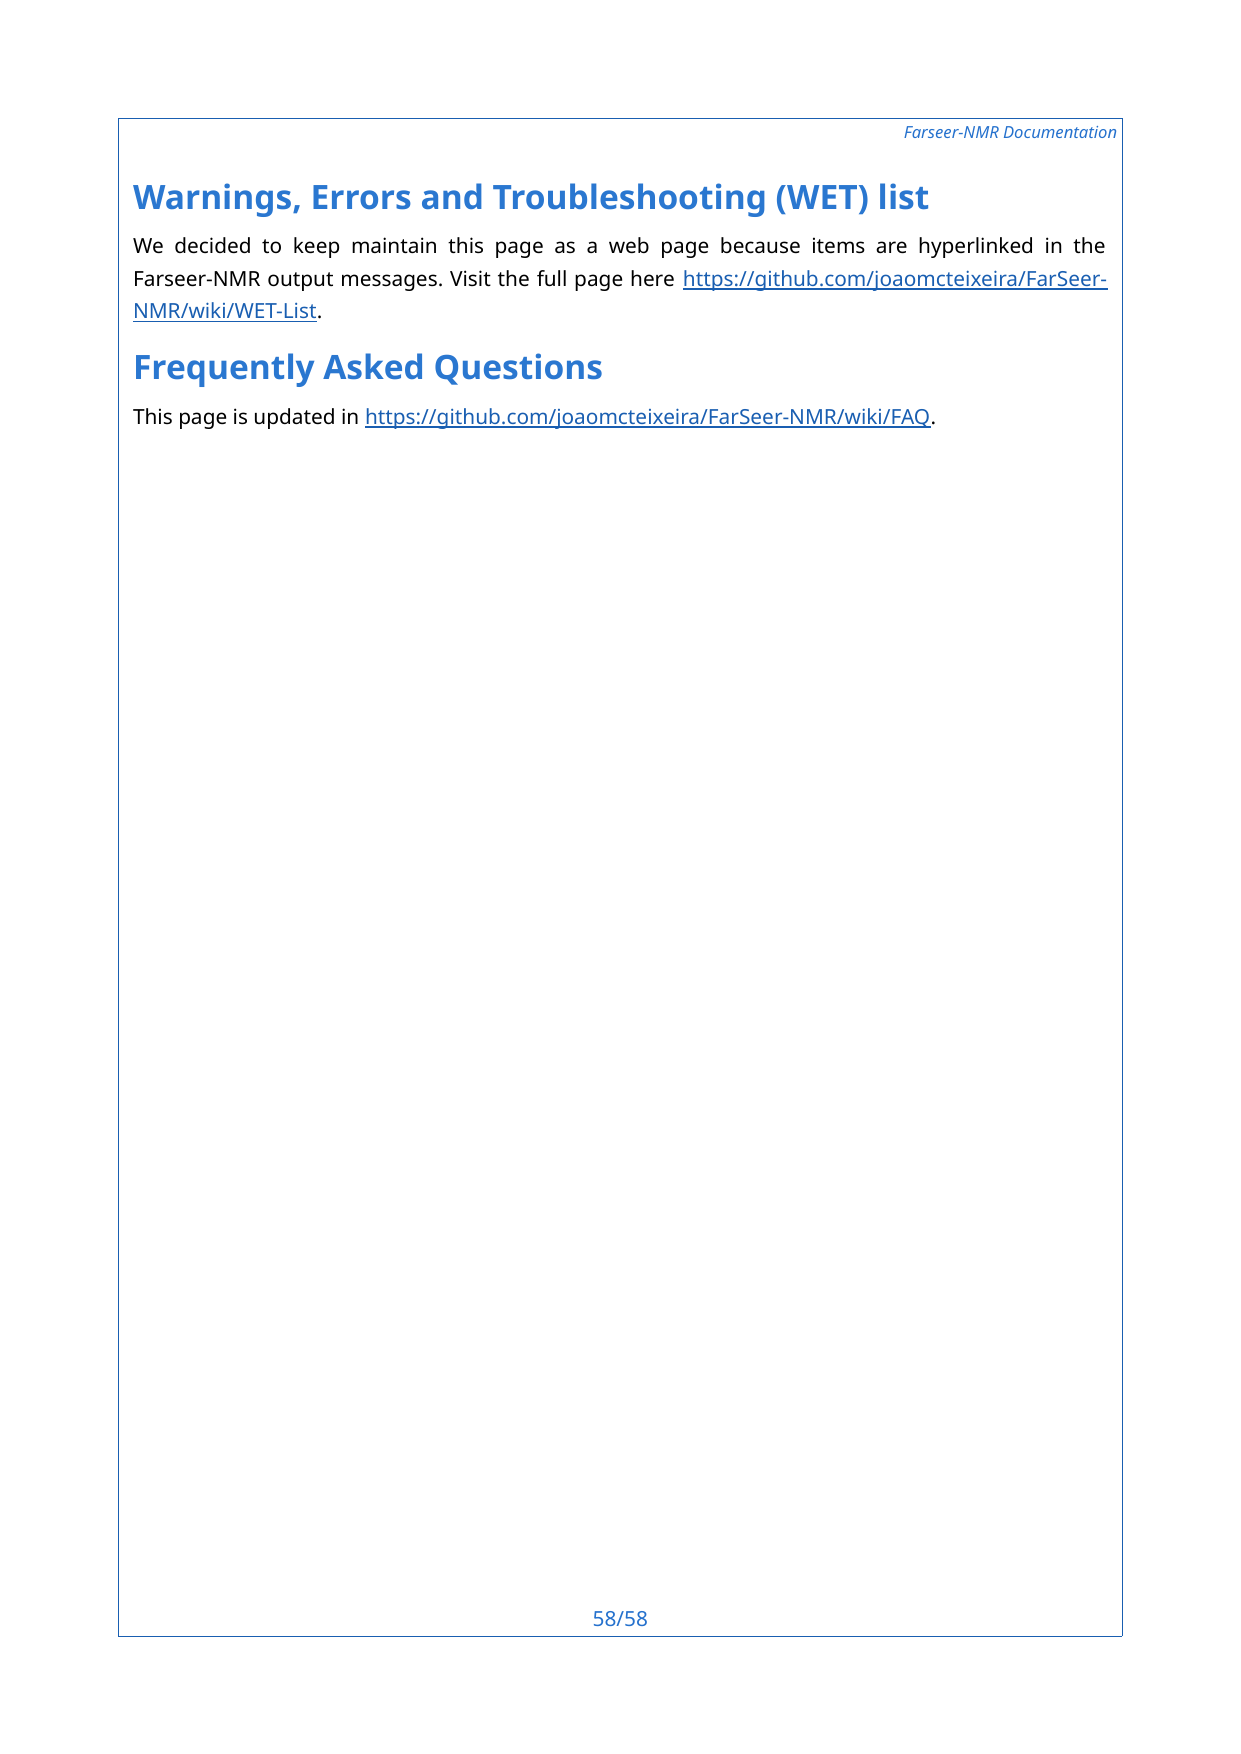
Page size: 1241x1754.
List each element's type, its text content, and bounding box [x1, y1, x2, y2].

text This page is updated in https://github.com/joaomcteixeira/FarSeer-NMR/wiki/FAQ. [133, 402, 1107, 430]
subtitle Frequently Asked Questions [133, 344, 1119, 389]
text We decided to keep maintain this page as a web page because items are hyperlinked in the Farseer-NMR output messages. Visit the full page here https://github.com/joaomcteixeira/FarSeer-NMR/wiki/WET-List. [133, 231, 1107, 325]
subtitle Warnings, Errors and Troubleshooting (WET) list [133, 173, 1119, 219]
